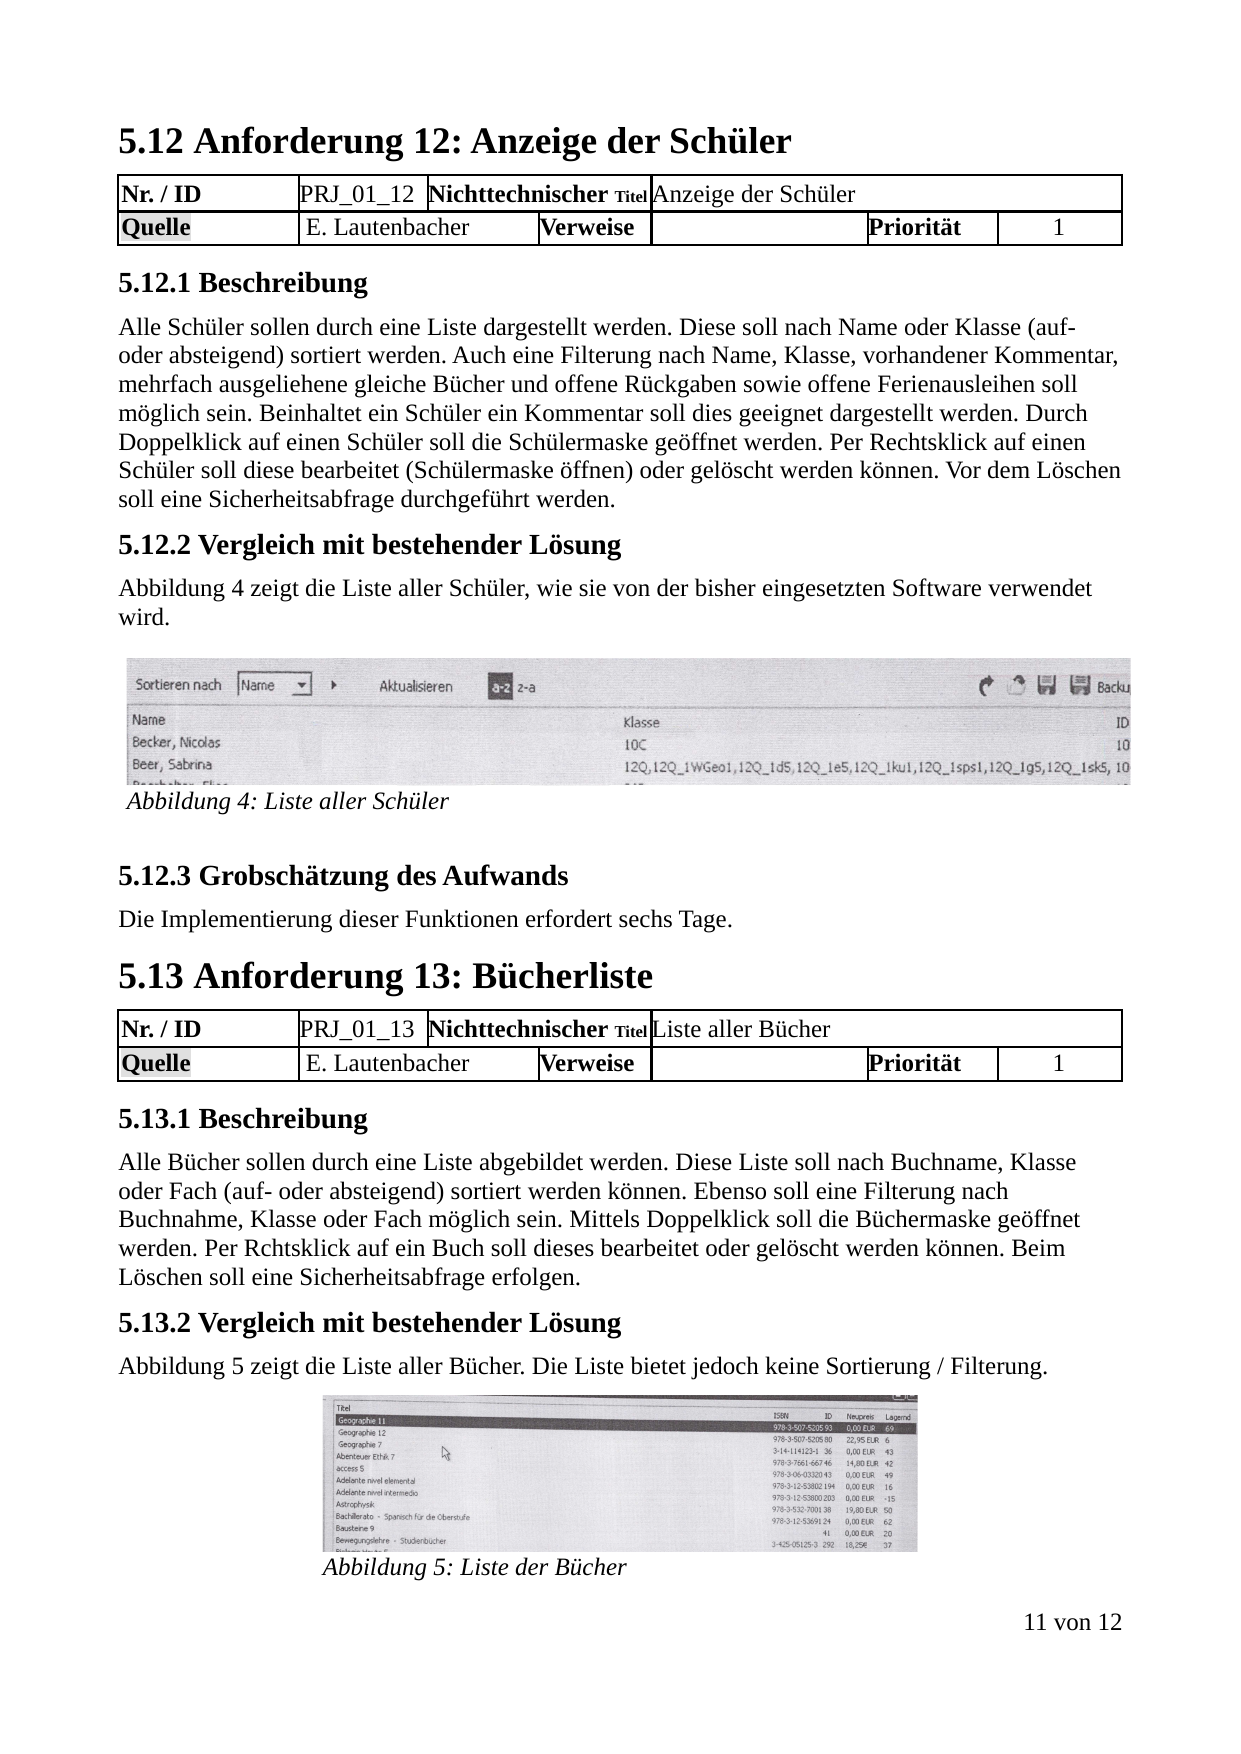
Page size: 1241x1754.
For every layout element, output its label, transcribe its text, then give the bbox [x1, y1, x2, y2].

table_cell [118, 1082, 299, 1086]
table_cell [299, 246, 428, 251]
table_cell [299, 1082, 428, 1086]
table_cell Verweise [540, 1048, 650, 1079]
text Abbildung 5: Liste der Bücher [323, 1552, 917, 1581]
text Die Implementierung dieser Funktionen erfordert sechs Tage. [118, 904, 1122, 933]
table_cell [428, 1082, 539, 1086]
table_header Nichttechnischer Titel [429, 1011, 650, 1046]
picture [322, 1395, 918, 1552]
table_cell [653, 213, 867, 244]
subtitle 5.13.1 Beschreibung [118, 1101, 1122, 1134]
table_cell [651, 246, 868, 251]
table_cell [539, 246, 651, 251]
table_cell [428, 246, 539, 251]
subtitle 5.12.2 Vergleich mit bestehender Lösung [118, 527, 1122, 561]
table_header PRJ_01_13 [300, 1011, 427, 1046]
table_cell Quelle [119, 1048, 298, 1079]
table_cell 1 [999, 1048, 1121, 1079]
table_cell [118, 246, 299, 251]
text Abbildung 4: Liste aller Schüler [127, 786, 1131, 814]
table_cell [998, 1082, 1122, 1086]
table_cell 1 [999, 213, 1121, 244]
table_cell Priorität [869, 1048, 997, 1079]
subtitle 5.12.3 Grobschätzung des Aufwands [118, 858, 1122, 891]
picture [126, 658, 1131, 786]
table_header Anzeige der Schüler [653, 176, 1121, 210]
table_cell [868, 246, 998, 251]
table_cell Priorität [869, 213, 997, 244]
table_cell E. Lautenbacher [300, 213, 538, 244]
table_cell [651, 1082, 868, 1086]
text Alle Schüler sollen durch eine Liste dargestellt werden. Diese soll nach Name oder Klasse (auf- oder absteigend) sortiert werden. Auch eine Filterung nach Name, Klasse, vorhandener Kommentar, mehrfach ausgeliehene gleiche Bücher und offene Rückgaben sowie offene Ferienausleihen soll möglich sein. Beinhaltet ein Schüler ein Kommentar soll dies geeignet dargestellt werden. Durch Doppelklick auf einen Schüler soll die Schülermaske geöffnet werden. Per Rechtsklick auf einen Schüler soll diese bearbeitet (Schülermaske öffnen) oder gelöscht werden können. Vor dem Löschen soll eine Sicherheitsabfrage durchgeführt werden. [118, 312, 1122, 513]
table_cell [868, 1082, 998, 1086]
subtitle 5.13.2 Vergleich mit bestehender Lösung [118, 1305, 1122, 1339]
table_header Nr. / ID [119, 1011, 298, 1046]
table_cell Verweise [540, 213, 650, 244]
table_cell [653, 1048, 867, 1079]
table_cell [998, 246, 1122, 251]
table_cell E. Lautenbacher [300, 1048, 538, 1079]
subtitle 5.12 Anforderung 12: Anzeige der Schüler [118, 118, 1122, 161]
table_header Liste aller Bücher [653, 1011, 1121, 1046]
text Abbildung 5 zeigt die Liste aller Bücher. Die Liste bietet jedoch keine Sortierung / Filterung. [118, 1351, 1122, 1380]
table_header PRJ_01_12 [300, 176, 427, 210]
text Abbildung 4 zeigt die Liste aller Schüler, wie sie von der bisher eingesetzten Software verwendet wird. [118, 573, 1122, 631]
table_header Nichttechnischer Titel [429, 176, 650, 210]
table_cell Quelle [119, 213, 298, 244]
subtitle 5.13 Anforderung 13: Bücherliste [118, 953, 1122, 997]
subtitle 5.12.1 Beschreibung [118, 266, 1122, 299]
text Alle Bücher sollen durch eine Liste abgebildet werden. Diese Liste soll nach Buchname, Klasse oder Fach (auf- oder absteigend) sortiert werden können. Ebenso soll eine Filterung nach Buchnahme, Klasse oder Fach möglich sein. Mittels Doppelklick soll die Büchermaske geöffnet werden. Per Rchtsklick auf ein Buch soll dieses bearbeitet oder gelöscht werden können. Beim Löschen soll eine Sicherheitsabfrage erfolgen. [118, 1147, 1122, 1291]
table_header Nr. / ID [119, 176, 298, 210]
table_cell [539, 1082, 651, 1086]
